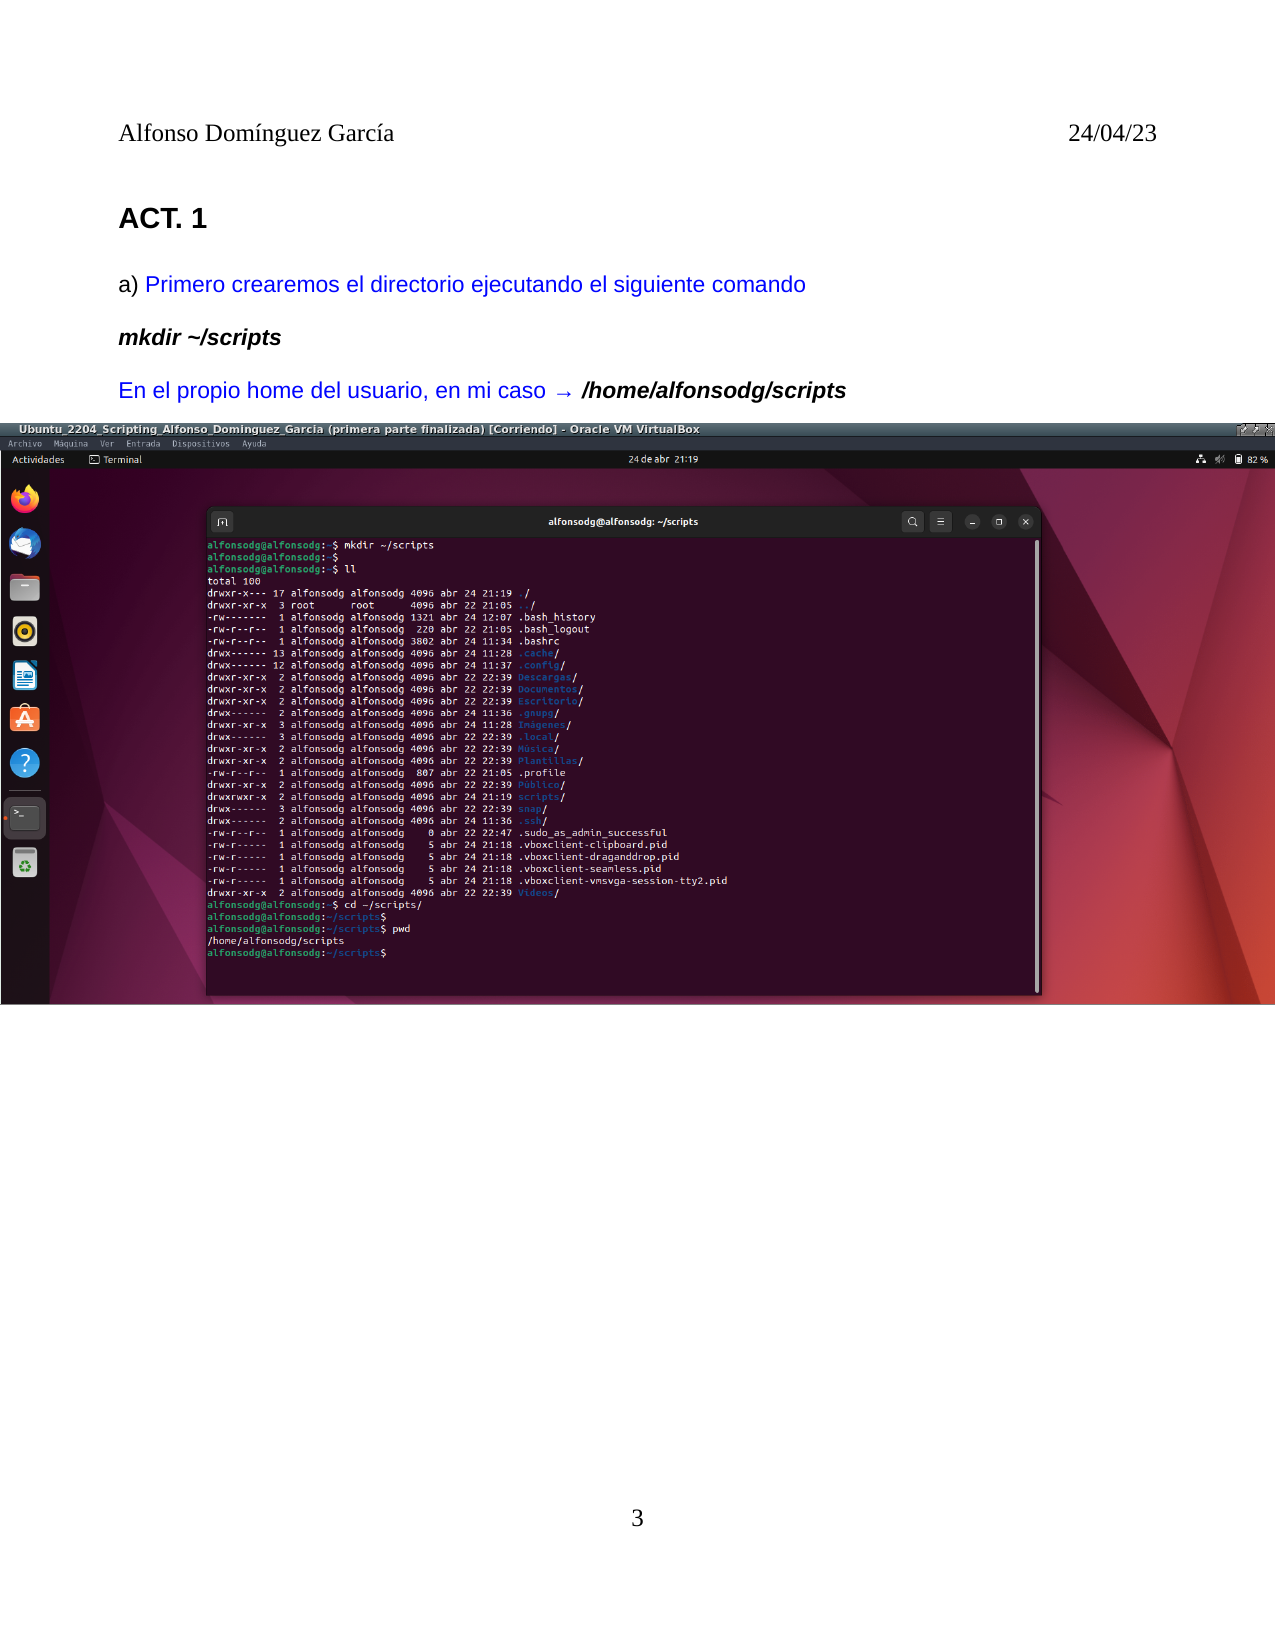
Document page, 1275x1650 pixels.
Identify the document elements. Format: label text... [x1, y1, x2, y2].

text a) Primero crearemos el directorio ejecutando el siguiente comando [118, 271, 1157, 298]
subtitle ACT. 1 [118, 201, 1157, 235]
text En el propio home del usuario, en mi caso → /home/alfonsodg/scripts [118, 377, 1157, 403]
text mkdir ~/scripts [118, 324, 1157, 350]
picture [0, 423, 1275, 1005]
